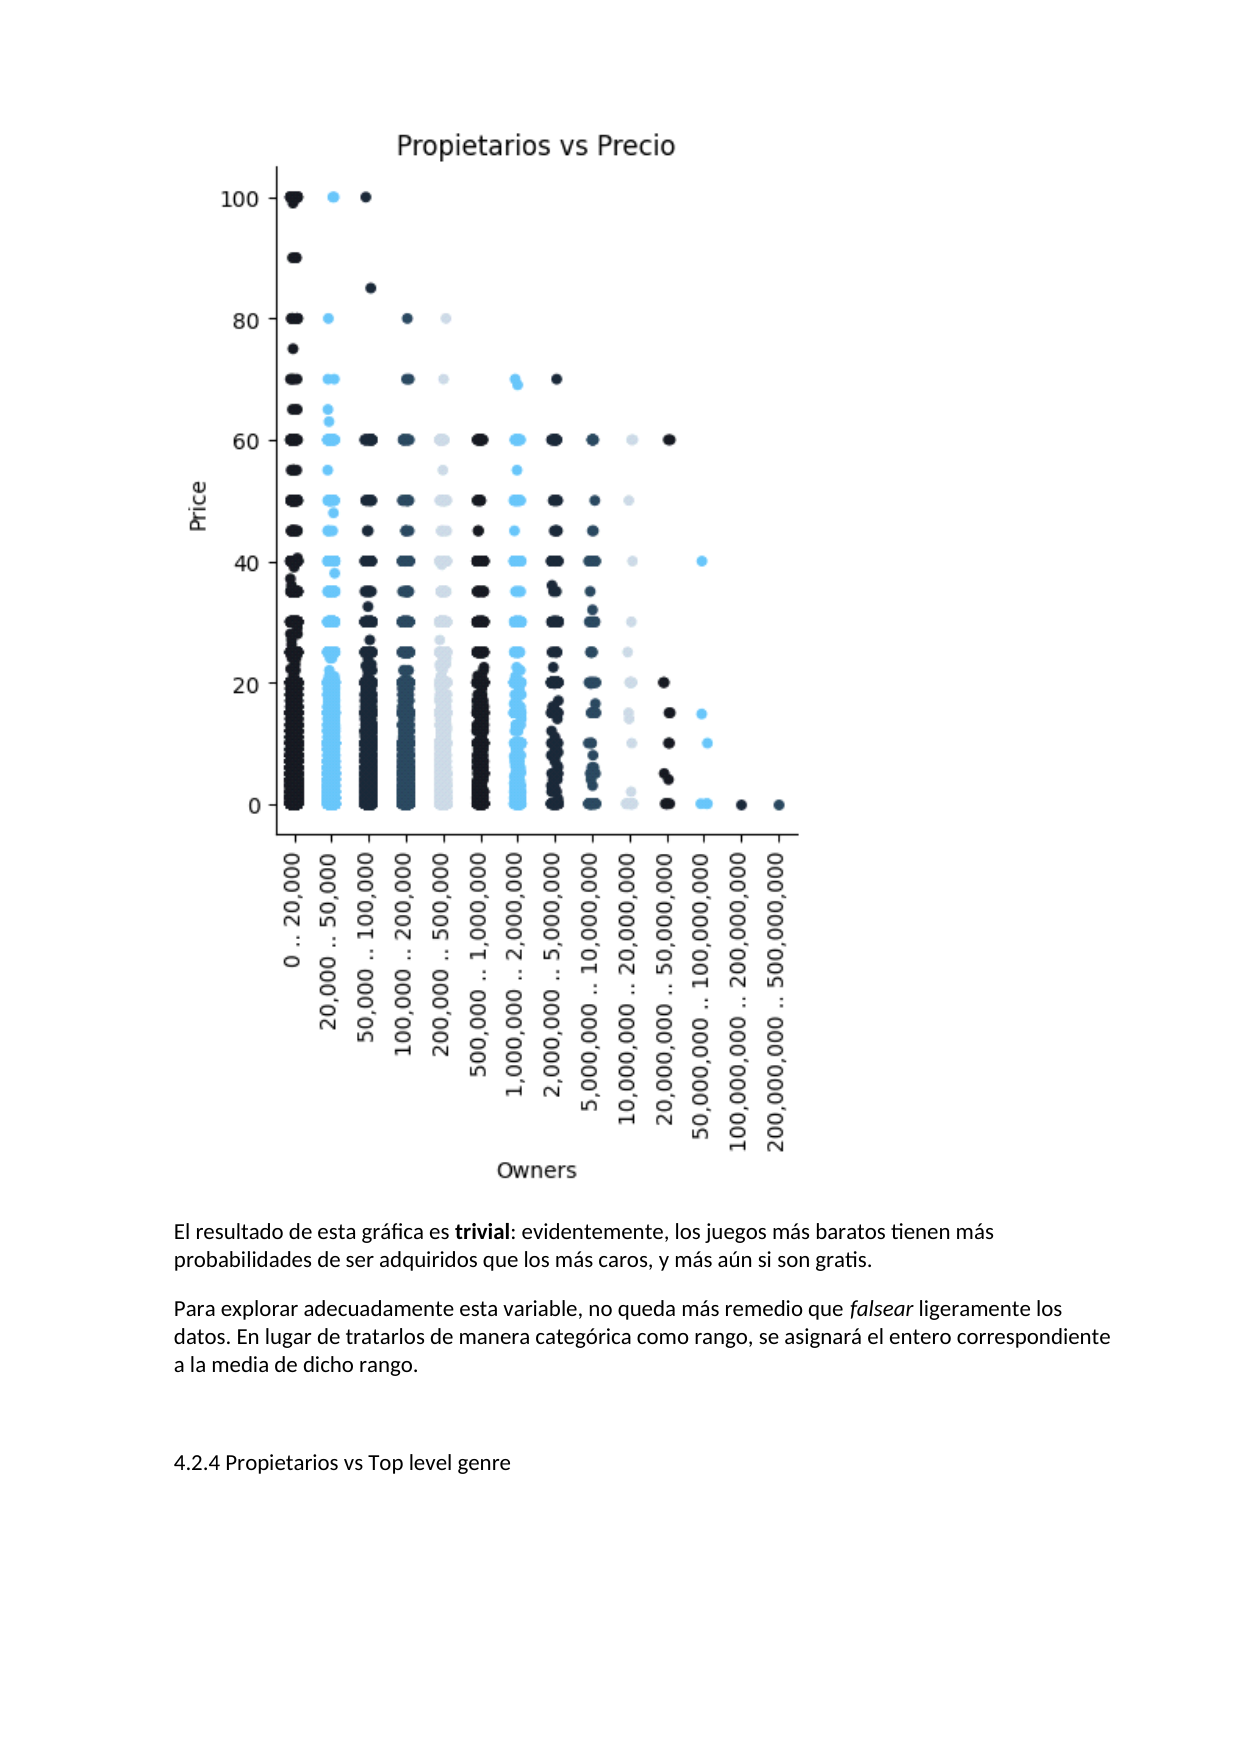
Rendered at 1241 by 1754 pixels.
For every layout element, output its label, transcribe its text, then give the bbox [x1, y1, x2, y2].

text Para explorar adecuadamente esta variable, no queda más remedio que falsear ligeramente los datos. En lugar de tratarlos de manera categórica como rango, se asignará el entero correspondiente a la media de dicho rango. [174, 1294, 1122, 1378]
text 4.2.4 Propietarios vs Top level genre [174, 1448, 1122, 1476]
text El resultado de esta gráfica es trivial: evidentemente, los juegos más baratos tienen más probabilidades de ser adquiridos que los más caros, y más aún si son gratis. [174, 1217, 1122, 1273]
